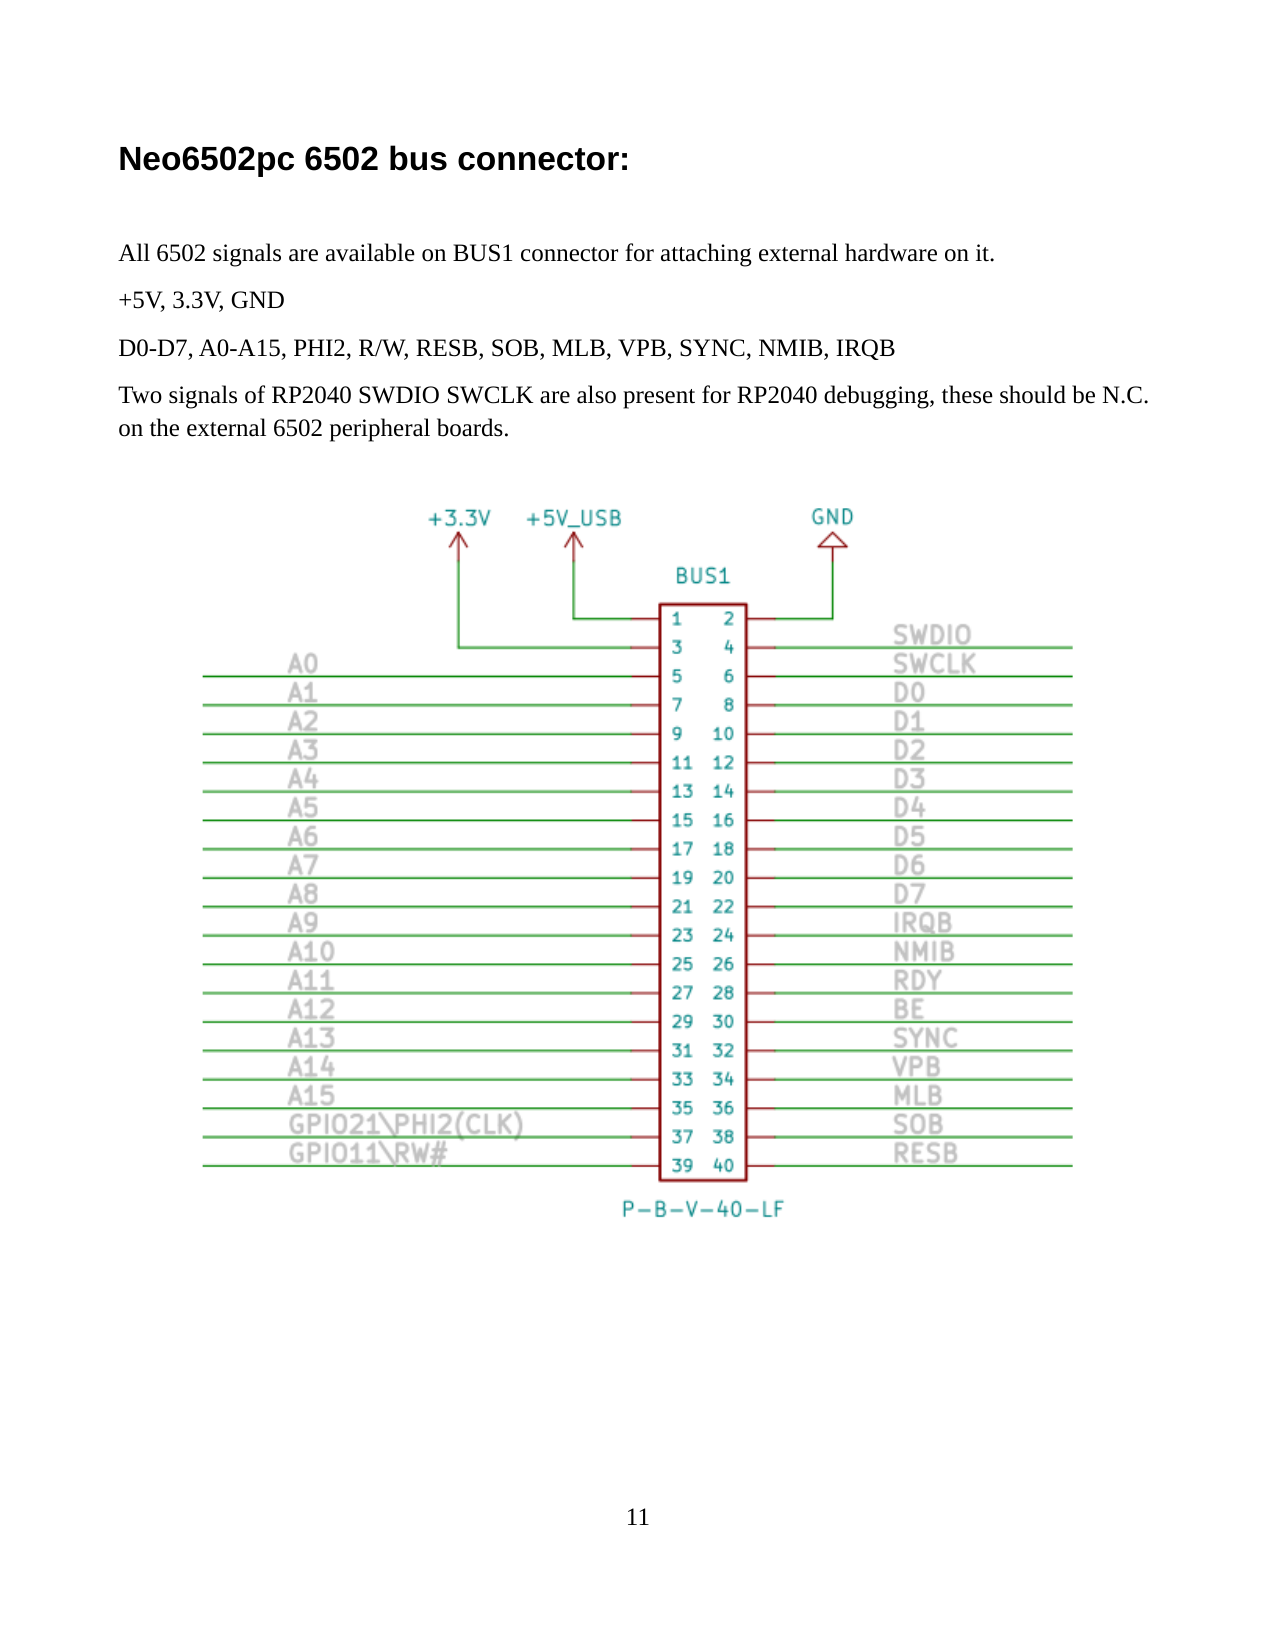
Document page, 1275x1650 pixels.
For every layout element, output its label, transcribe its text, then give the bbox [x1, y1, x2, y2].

text +5V, 3.3V, GND [118, 285, 1157, 314]
subtitle Neo6502pc 6502 bus connector: [118, 139, 1157, 178]
text All 6502 signals are available on BUS1 connector for attaching external hardware on it. [118, 238, 1157, 266]
text Two signals of RP2040 SWDIO SWCLK are also present for RP2040 debugging, these should be N.C. on the external 6502 peripheral boards. [118, 381, 1157, 442]
picture [202, 446, 1073, 1250]
text D0-D7, A0-A15, PHI2, R/W, RESB, SOB, MLB, VPB, SYNC, NMIB, IRQB [118, 333, 1157, 362]
